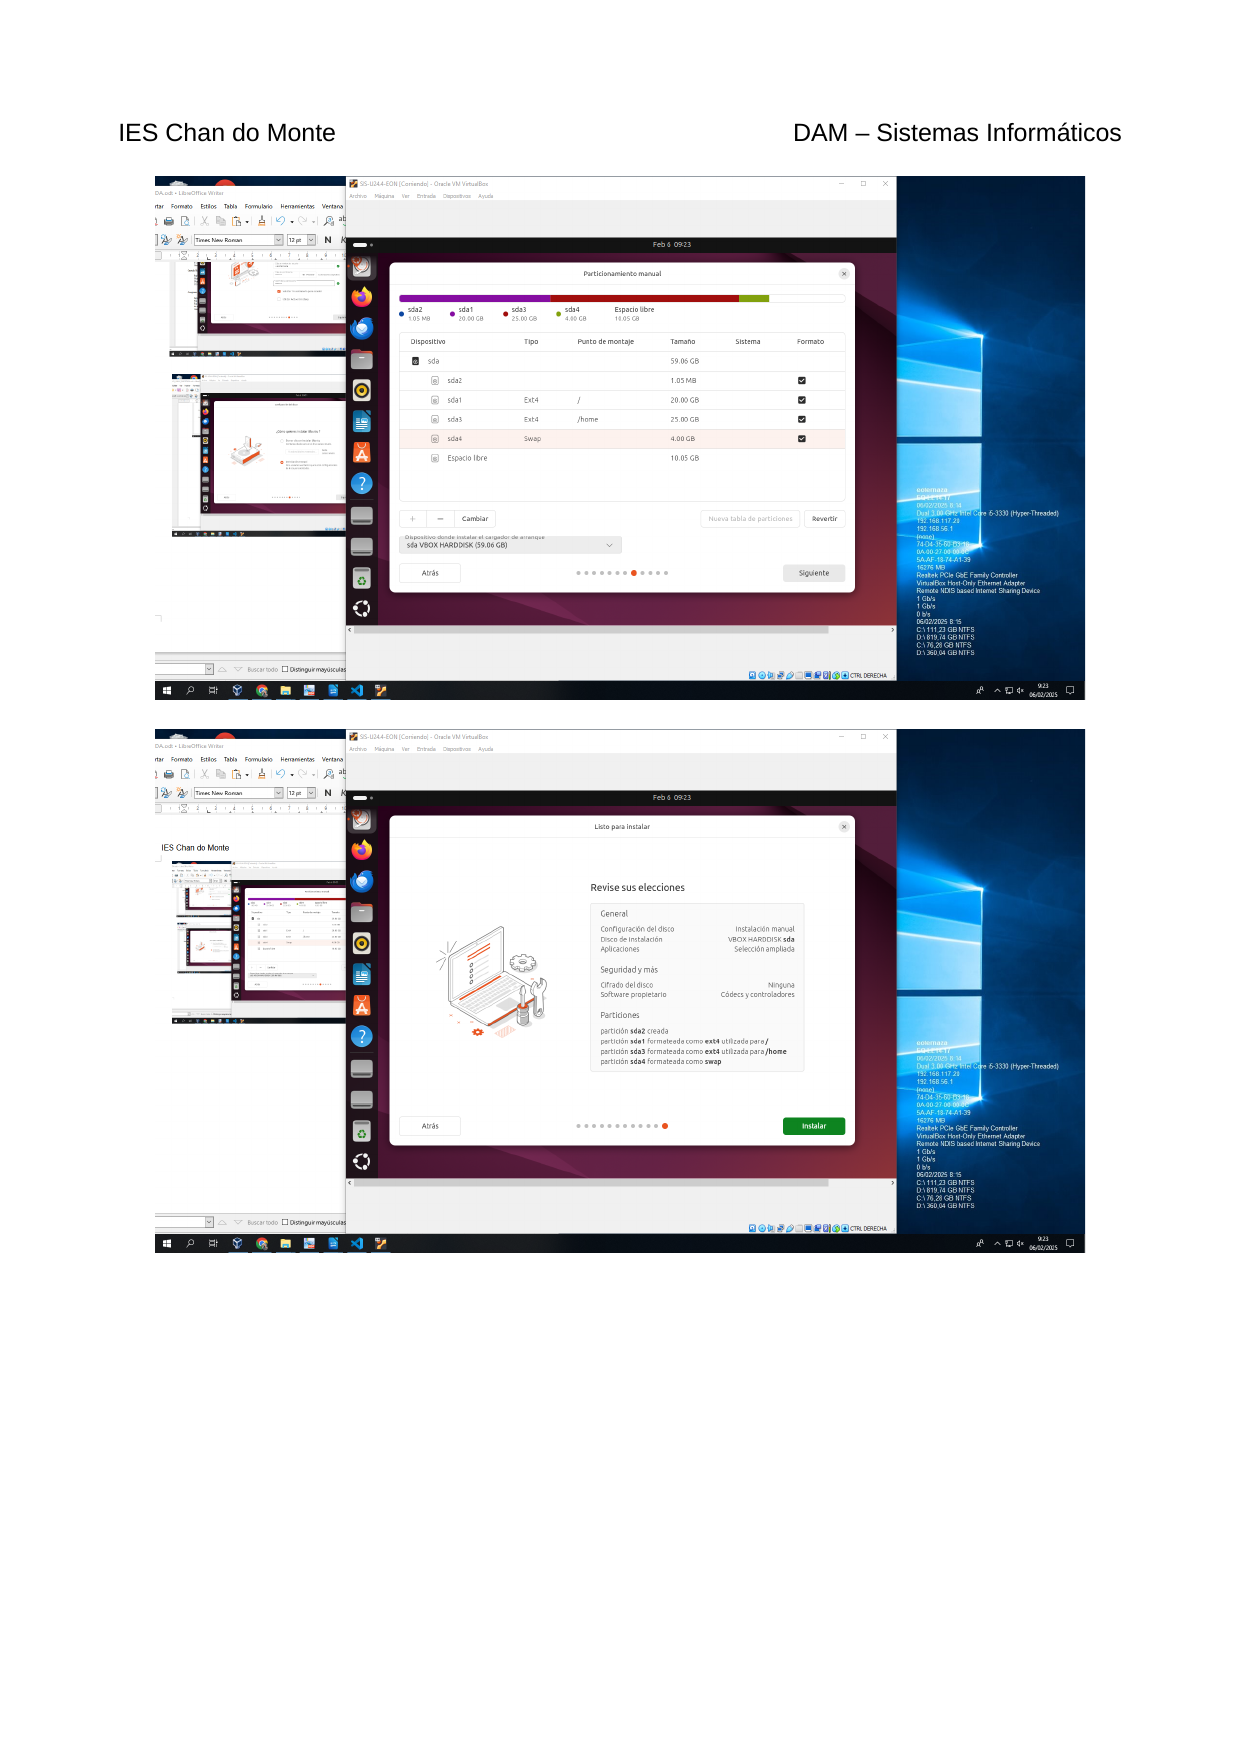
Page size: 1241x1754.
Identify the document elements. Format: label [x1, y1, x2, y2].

picture [155, 729, 1086, 1253]
picture [155, 176, 1086, 700]
